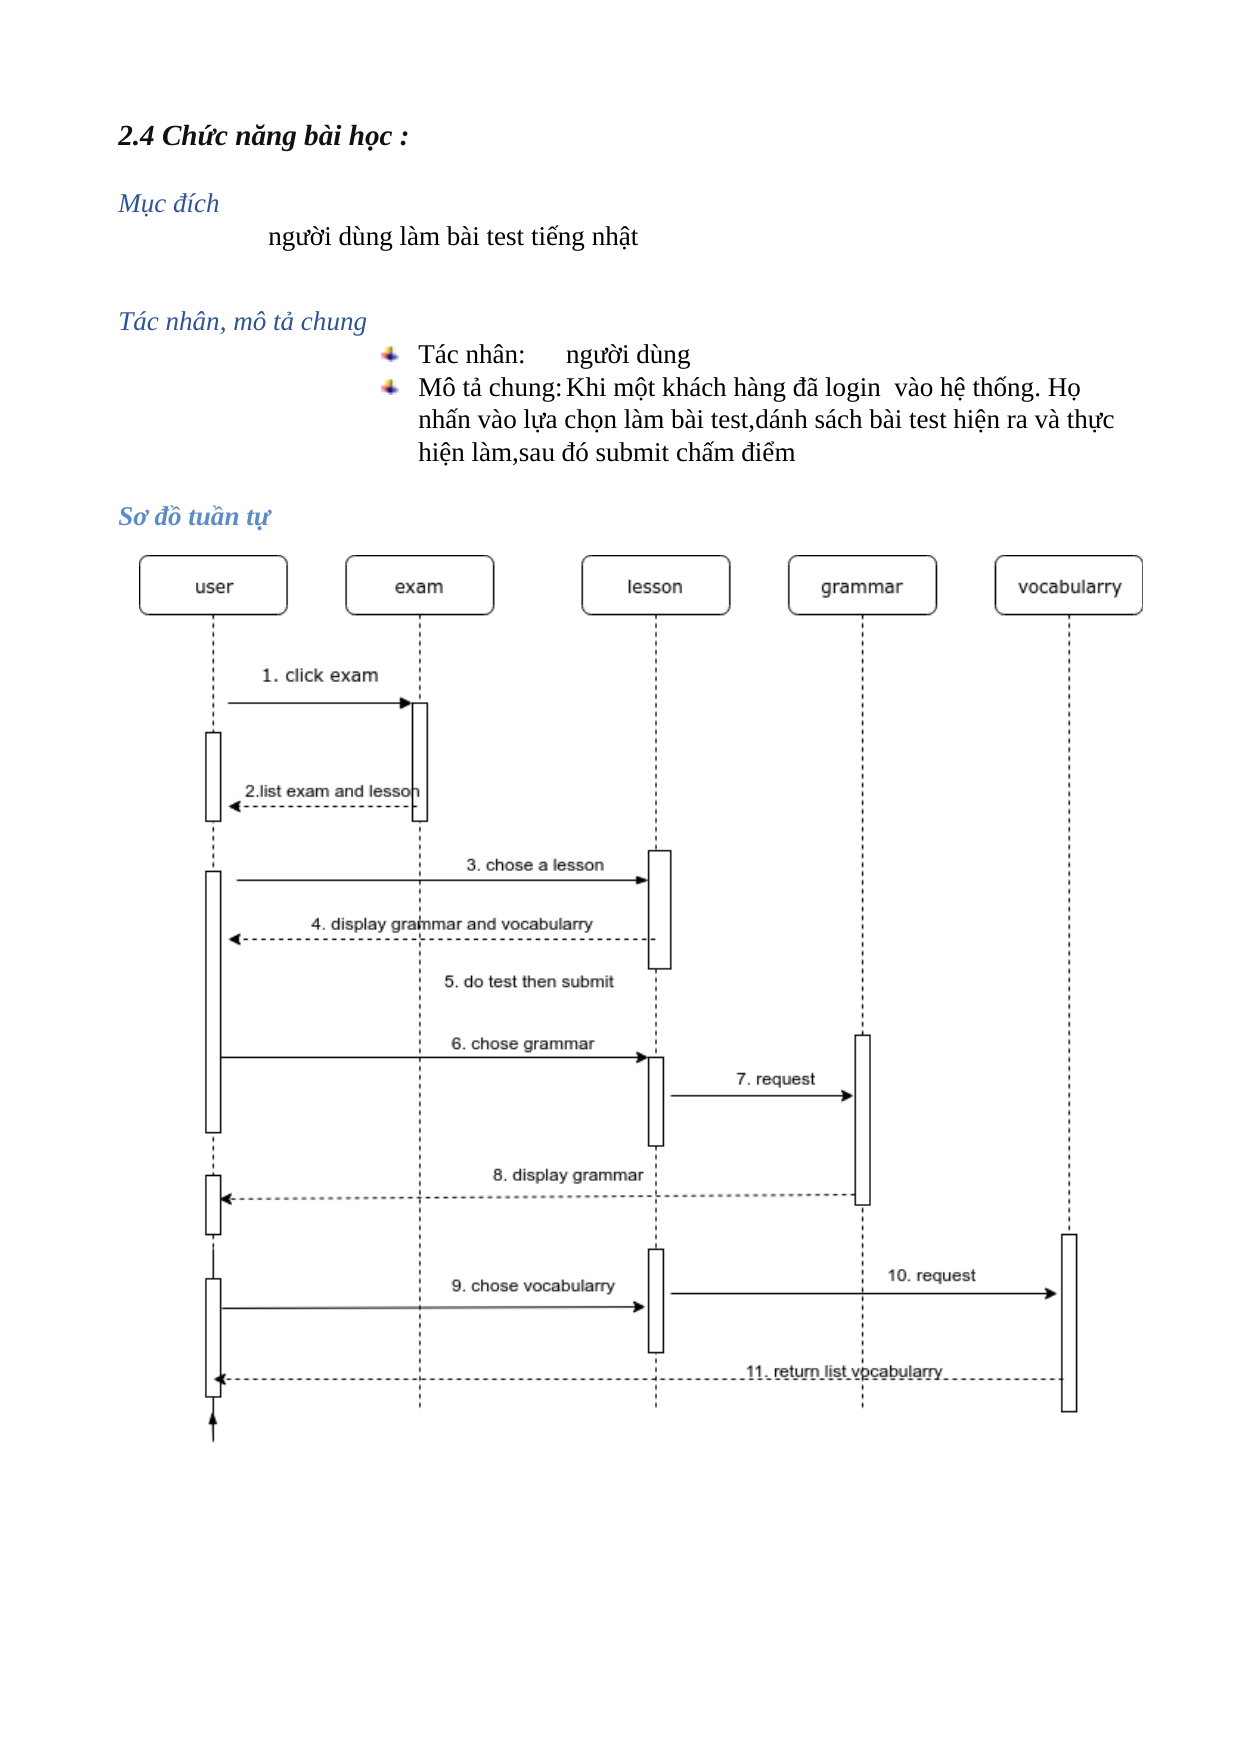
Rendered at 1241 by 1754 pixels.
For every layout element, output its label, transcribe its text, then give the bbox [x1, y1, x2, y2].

text 2.4 Chức năng bài học : [118, 118, 1122, 152]
list Mô tả chung: Khi một khách hàng đã login vào hệ thống. Họ nhấn vào lựa chọn làm bài test,dánh sách bài test hiện ra và thực hiện làm,sau đó submit chấm điểm [381, 371, 1122, 468]
text người dùng làm bài test tiếng nhật [268, 220, 1122, 251]
subtitle Mục đích [118, 187, 1122, 218]
subtitle Tác nhân, mô tả chung [118, 305, 1122, 336]
picture [381, 378, 399, 395]
text Sơ đồ tuần tự [118, 501, 1122, 532]
picture [139, 555, 1143, 1454]
list Tác nhân: người dùng [381, 338, 1122, 369]
picture [381, 345, 399, 362]
